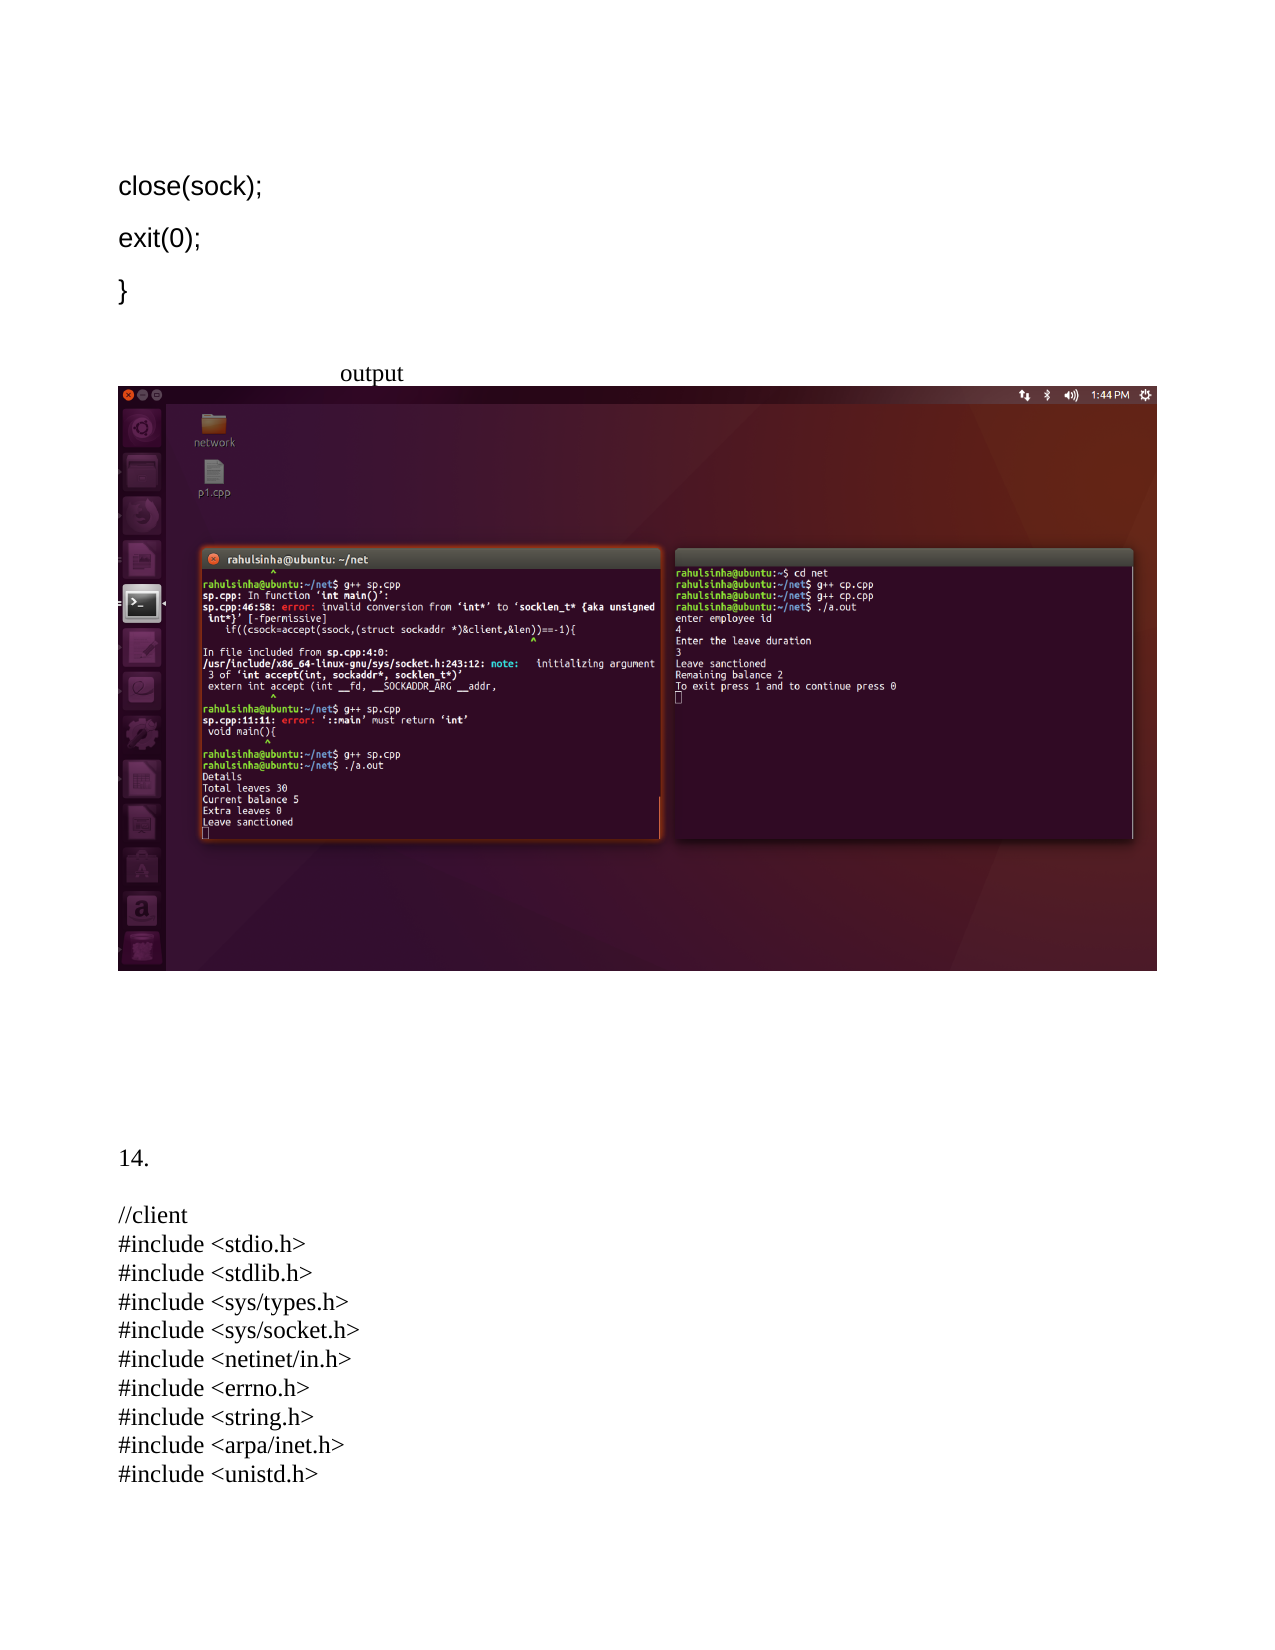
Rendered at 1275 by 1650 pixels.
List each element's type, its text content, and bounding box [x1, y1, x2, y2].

text #include <arpa/inet.h> [118, 1431, 1157, 1459]
text #include <string.h> [118, 1402, 1157, 1431]
text close(sock); [118, 170, 1157, 201]
text } [118, 274, 1157, 306]
text #include <stdio.h> [118, 1229, 1157, 1258]
text exit(0); [118, 222, 1157, 253]
picture [118, 386, 1157, 971]
text #include <errno.h> [118, 1373, 1157, 1402]
text #include <stdlib.h> [118, 1258, 1157, 1287]
text //client [118, 1201, 1157, 1229]
text #include <unistd.h> [118, 1459, 1157, 1488]
text #include <netinet/in.h> [118, 1344, 1157, 1373]
text output [118, 358, 1157, 386]
text #include <sys/socket.h> [118, 1316, 1157, 1344]
text 14. [118, 1143, 1157, 1172]
text #include <sys/types.h> [118, 1287, 1157, 1316]
